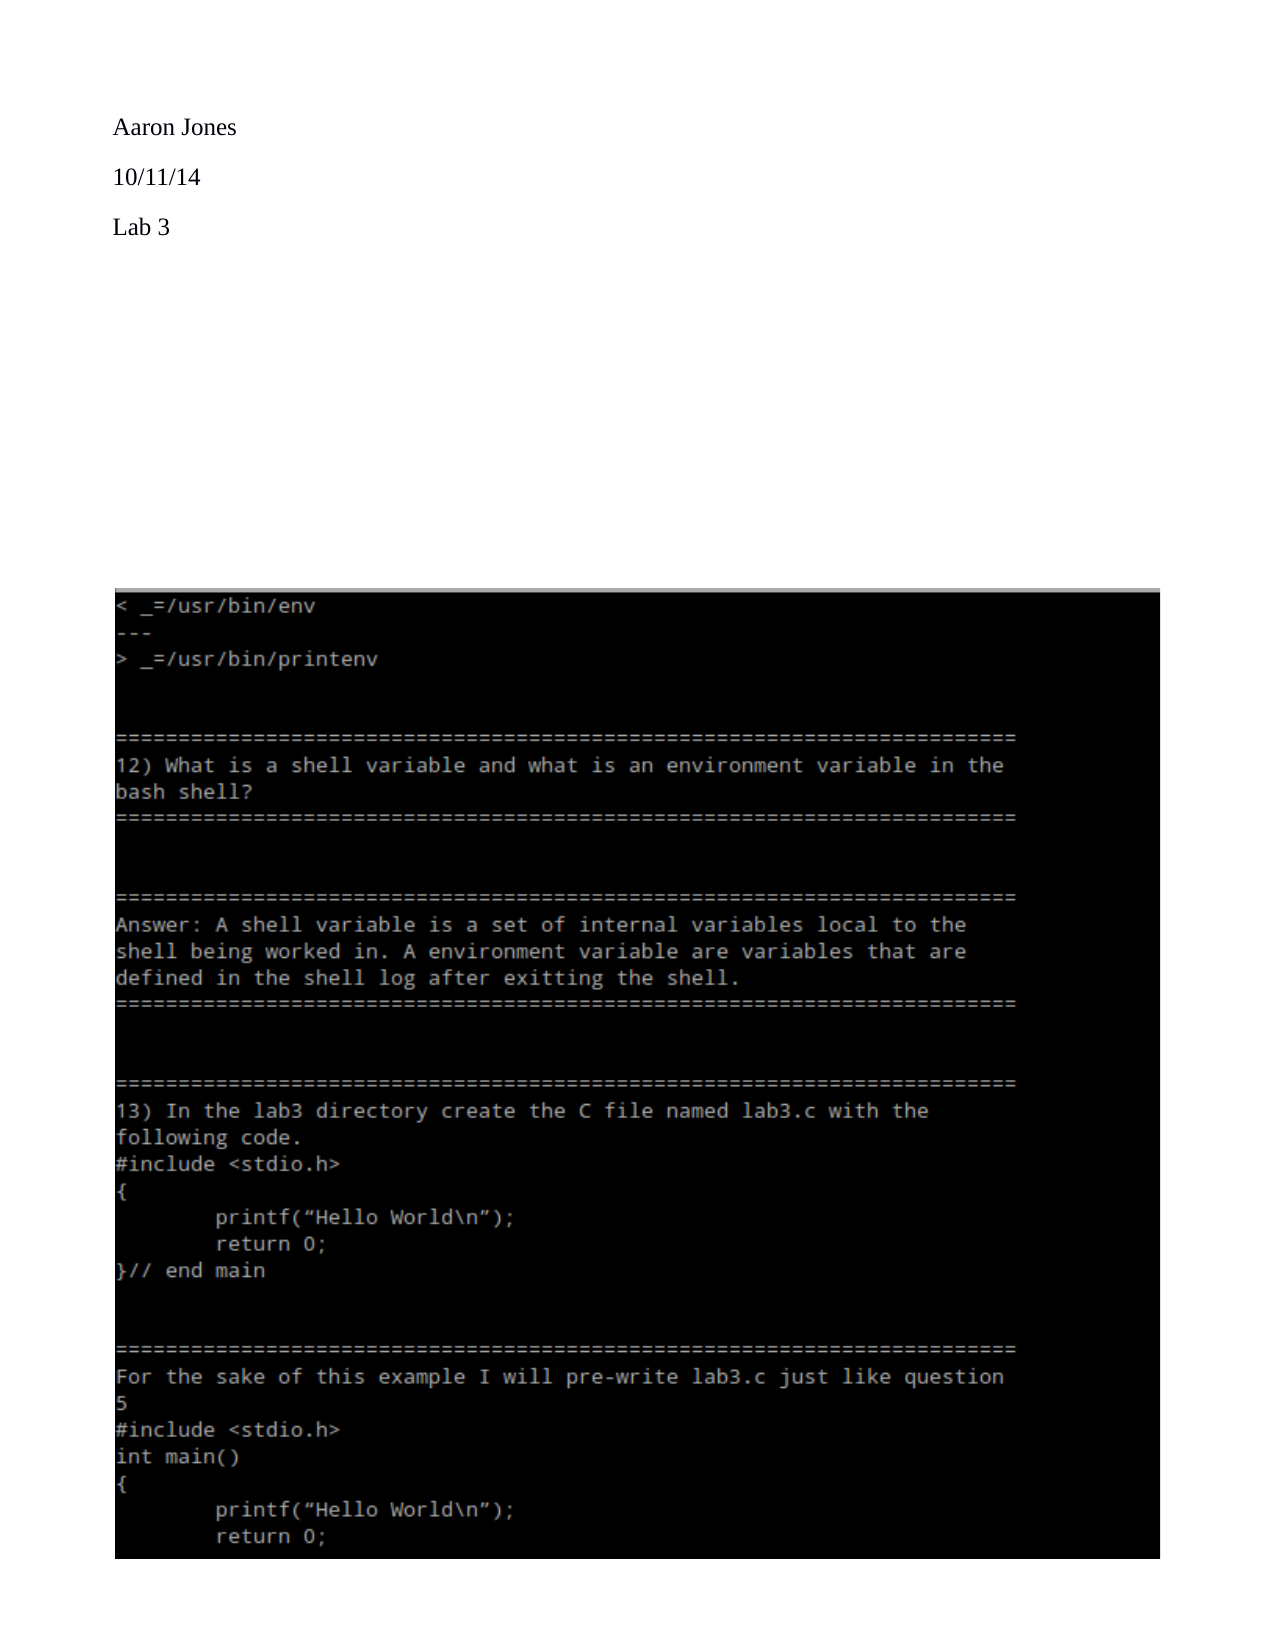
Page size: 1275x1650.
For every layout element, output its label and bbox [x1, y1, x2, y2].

picture [115, 588, 1161, 1559]
